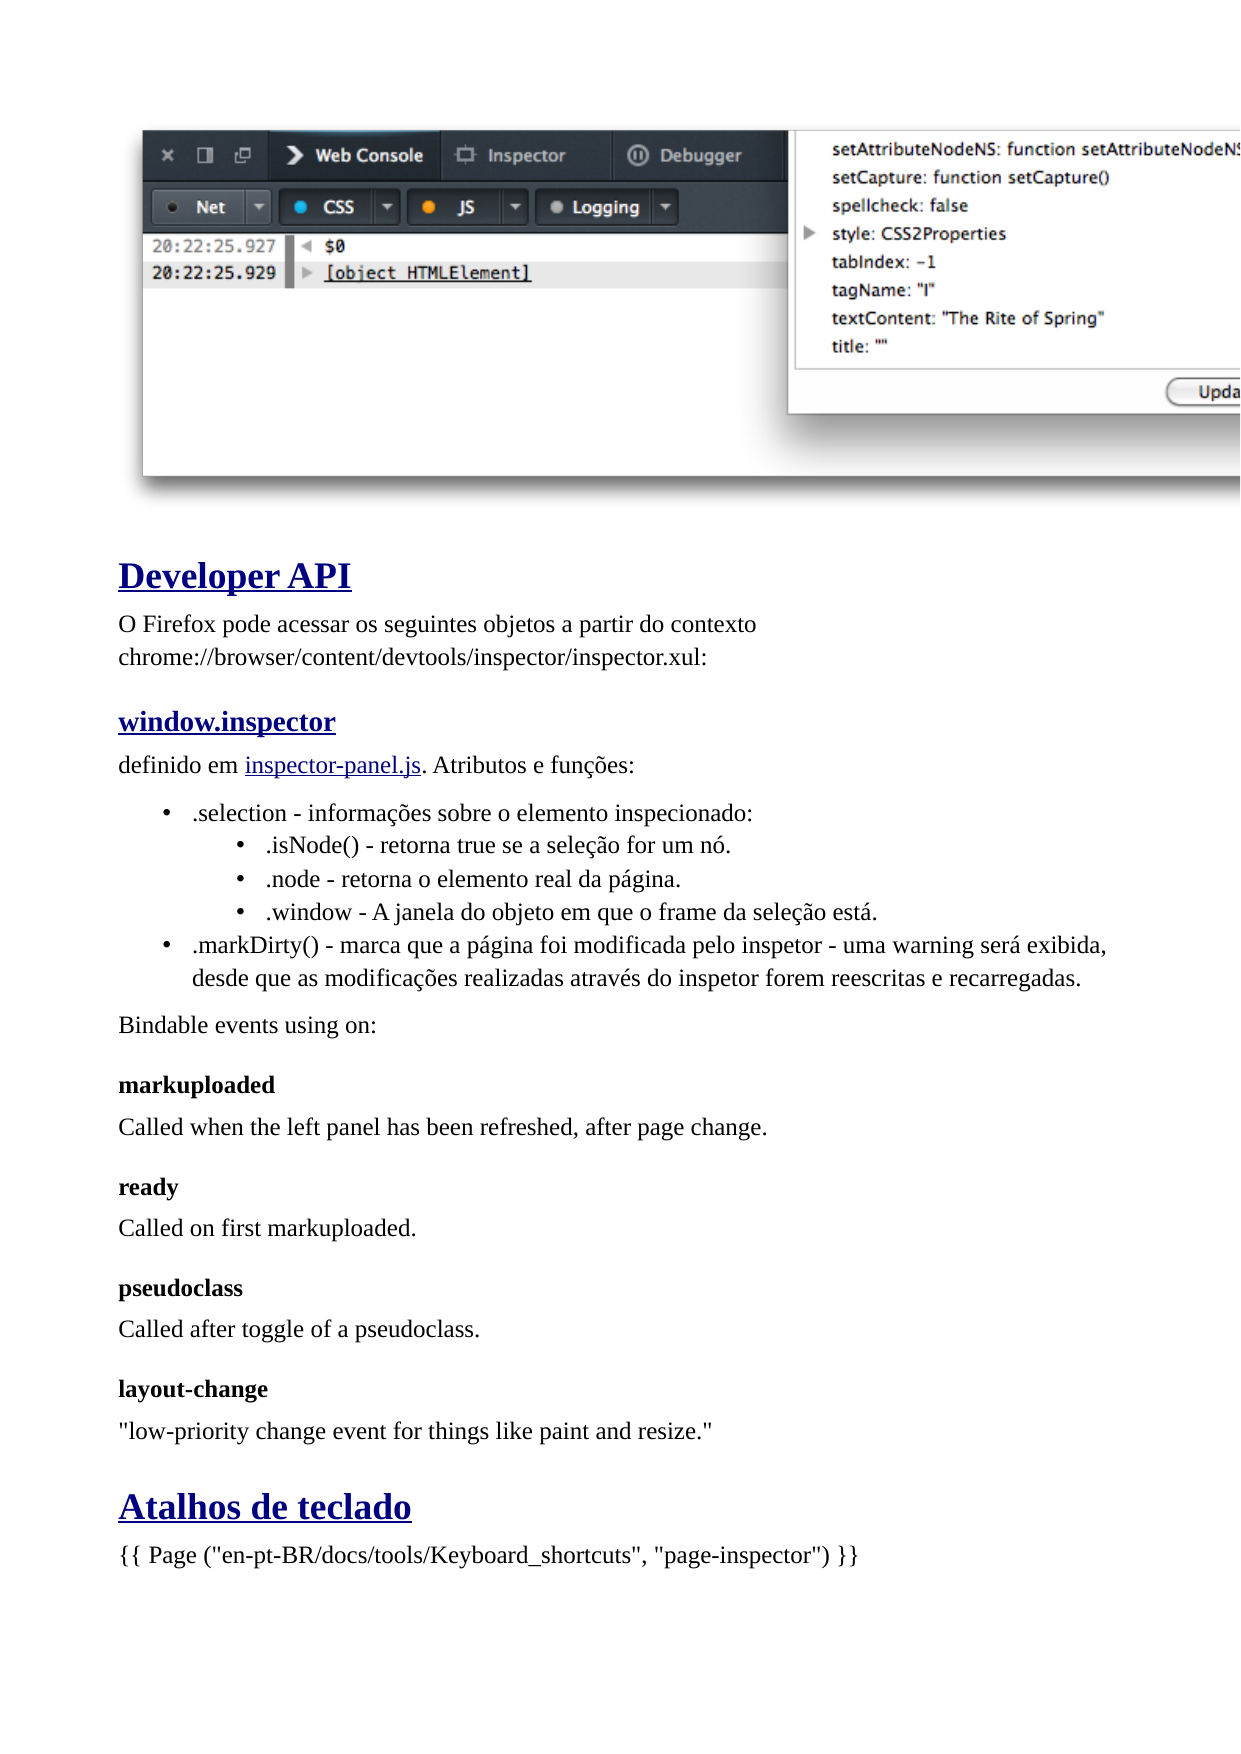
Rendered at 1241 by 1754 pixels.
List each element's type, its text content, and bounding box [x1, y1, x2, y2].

text Bindable events using on: [118, 1010, 1122, 1039]
list .selection - informações sobre o elemento inspecionado: [162, 798, 1122, 826]
list .node - retorna o elemento real da página. [236, 864, 1122, 892]
text O Firefox pode acessar os seguintes objetos a partir do contexto chrome://browser/content/devtools/inspector/inspector.xul: [118, 609, 1122, 671]
text {{ Page ("en-pt-BR/docs/tools/Keyboard_shortcuts", "page-inspector") }} [118, 1540, 1122, 1568]
subtitle markuploaded [118, 1070, 1122, 1099]
text Called when the left panel has been refreshed, after page change. [118, 1112, 1122, 1140]
list .isNode() - retorna true se a seleção for um nó. [236, 831, 1122, 859]
subtitle window.inspector [118, 704, 1122, 737]
picture [118, 118, 1241, 514]
list .window - A janela do objeto em que o frame da seleção está. [236, 897, 1122, 925]
subtitle ready [118, 1172, 1122, 1201]
text "low-priority change event for things like paint and resize." [118, 1416, 1122, 1444]
list .markDirty() - marca que a página foi modificada pelo inspetor - uma warning será exibida, desde que as modificações realizadas através do inspetor forem reescritas e recarregadas. [162, 930, 1122, 991]
subtitle pseudoclass [118, 1273, 1122, 1302]
text Called after toggle of a pseudoclass. [118, 1314, 1122, 1343]
subtitle Atalhos de teclado [118, 1484, 1122, 1527]
text Called on first markuploaded. [118, 1213, 1122, 1242]
text definido em inspector-panel.js. Atributos e funções: [118, 750, 1122, 779]
subtitle layout-change [118, 1374, 1122, 1403]
subtitle Developer API [118, 553, 1122, 596]
